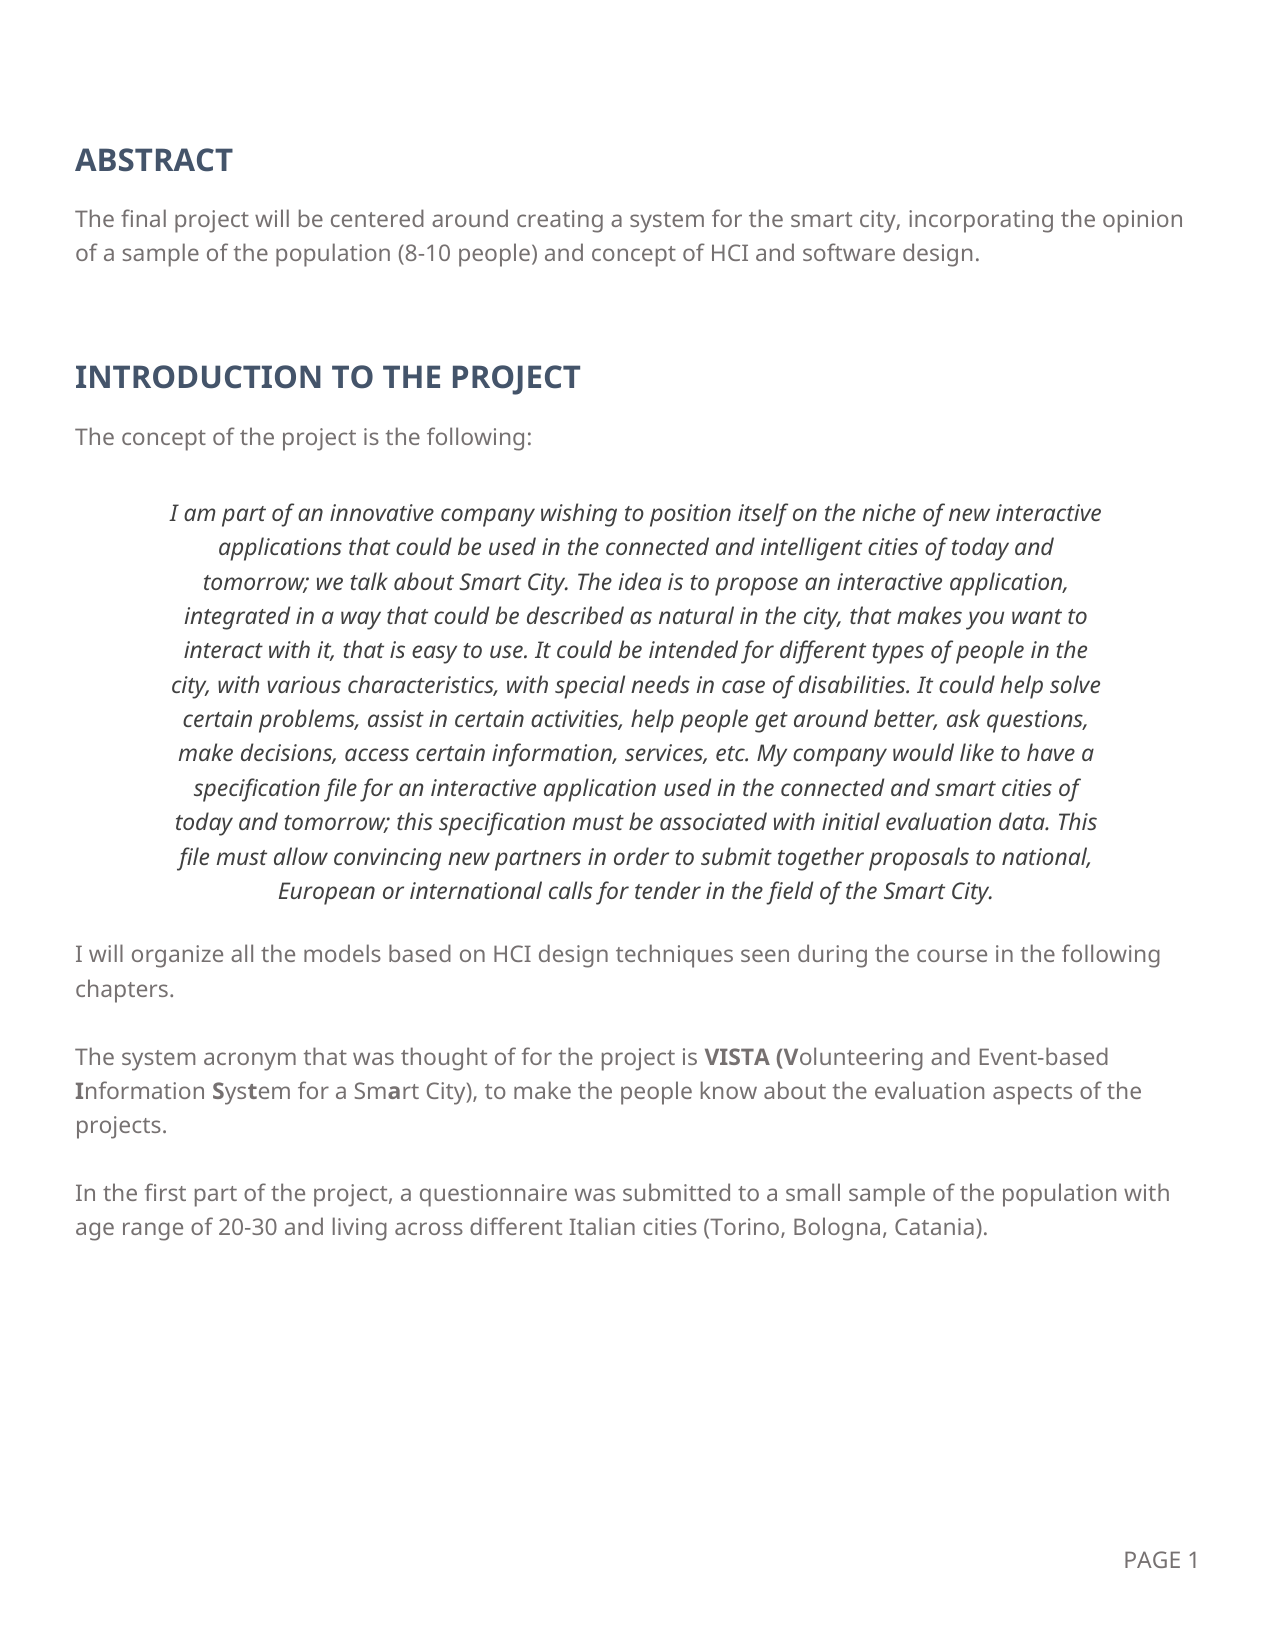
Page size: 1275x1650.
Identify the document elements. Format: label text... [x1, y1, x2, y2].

subtitle INTRODUCTION TO THE PROJECT [75, 355, 1200, 398]
text I will organize all the models based on HCI design techniques seen during the course in the following chapters. [75, 938, 1200, 1004]
text The final project will be centered around creating a system for the smart city, incorporating the opinion of a sample of the population (8-10 people) and concept of HCI and software design. [75, 203, 1200, 269]
subtitle ABSTRACT [75, 137, 1200, 180]
text The concept of the project is the following: [75, 421, 1200, 452]
text In the first part of the project, a questionnaire was submitted to a small sample of the population with age range of 20-30 and living across different Italian cities (Torino, Bologna, Catania). [75, 1177, 1200, 1242]
text The system acronym that was thought of for the project is VISTA (Volunteering and Event-based Information System for a Smart City), to make the people know about the evaluation aspects of the projects. [75, 1040, 1200, 1140]
text I am part of an innovative company wishing to position itself on the niche of new interactive applications that could be used in the connected and intelligent cities of today and tomorrow; we talk about Smart City. The idea is to propose an interactive application, integrated in a way that could be described as natural in the city, that makes you want to interact with it, that is easy to use. It could be intended for different types of people in the city, with various characteristics, with special needs in case of disabilities. It could help solve certain problems, assist in certain activities, help people get around better, ask questions, make decisions, access certain information, services, etc. My company would like to have a specification file for an interactive application used in the connected and smart cities of today and tomorrow; this specification must be associated with initial evaluation data. This file must allow convincing new partners in order to submit together proposals to national, European or international calls for tender in the field of the Smart City. [165, 497, 1110, 906]
